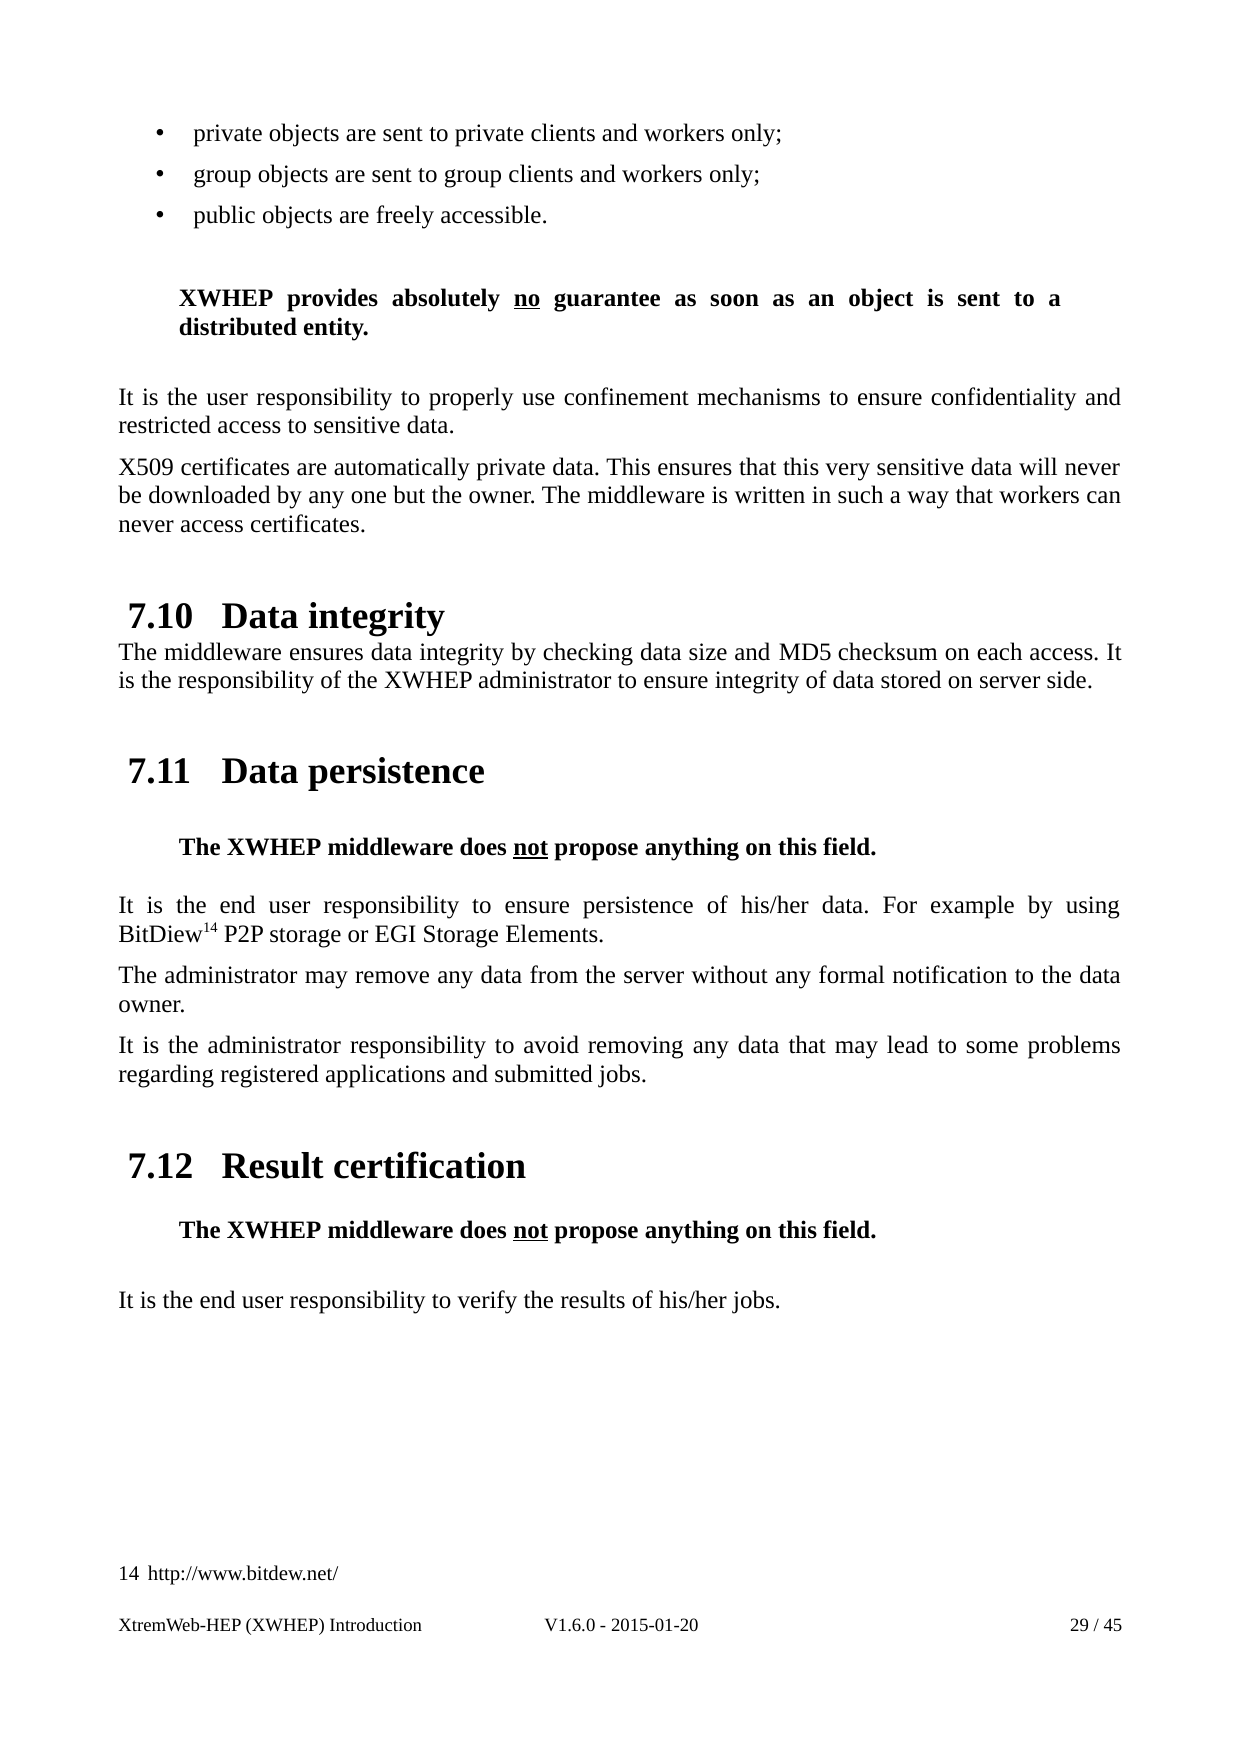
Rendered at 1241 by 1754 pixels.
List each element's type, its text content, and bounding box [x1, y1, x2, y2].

text It is the administrator responsibility to avoid removing any data that may lead to some problems regarding registered applications and submitted jobs. [118, 1030, 1122, 1087]
subtitle Result certification [118, 1143, 1122, 1186]
subtitle Data integrity [118, 594, 1122, 637]
text It is the end user responsibility to verify the results of his/her jobs. [118, 1285, 1122, 1314]
subtitle Data persistence [118, 748, 1122, 791]
text XWHEP provides absolutely no guarantee as soon as an object is sent to a distributed entity. [179, 283, 1061, 341]
text http://www.bitdew.net/ [118, 1561, 1122, 1585]
text The administrator may remove any data from the server without any formal notification to the data owner. [118, 960, 1122, 1017]
list group objects are sent to group clients and workers only; [156, 159, 1122, 188]
text The middleware ensures data integrity by checking data size and MD5 checksum on each access. It is the responsibility of the XWHEP administrator to ensure integrity of data stored on server side. [118, 637, 1122, 694]
text X509 certificates are automatically private data. This ensures that this very sensitive data will never be downloaded by any one but the owner. The middleware is written in such a way that workers can never access certificates. [118, 452, 1122, 538]
list public objects are freely accessible. [156, 201, 1122, 229]
text The XWHEP middleware does not propose anything on this field. [179, 1215, 1061, 1244]
text It is the user responsibility to properly use confinement mechanisms to ensure confidentiality and restricted access to sensitive data. [118, 382, 1122, 439]
text The XWHEP middleware does not propose anything on this field. [179, 832, 1061, 861]
text It is the end user responsibility to ensure persistence of his/her data. For example by using BitDiew P2P storage or EGI Storage Elements. [118, 890, 1122, 947]
list private objects are sent to private clients and workers only; [156, 118, 1122, 147]
